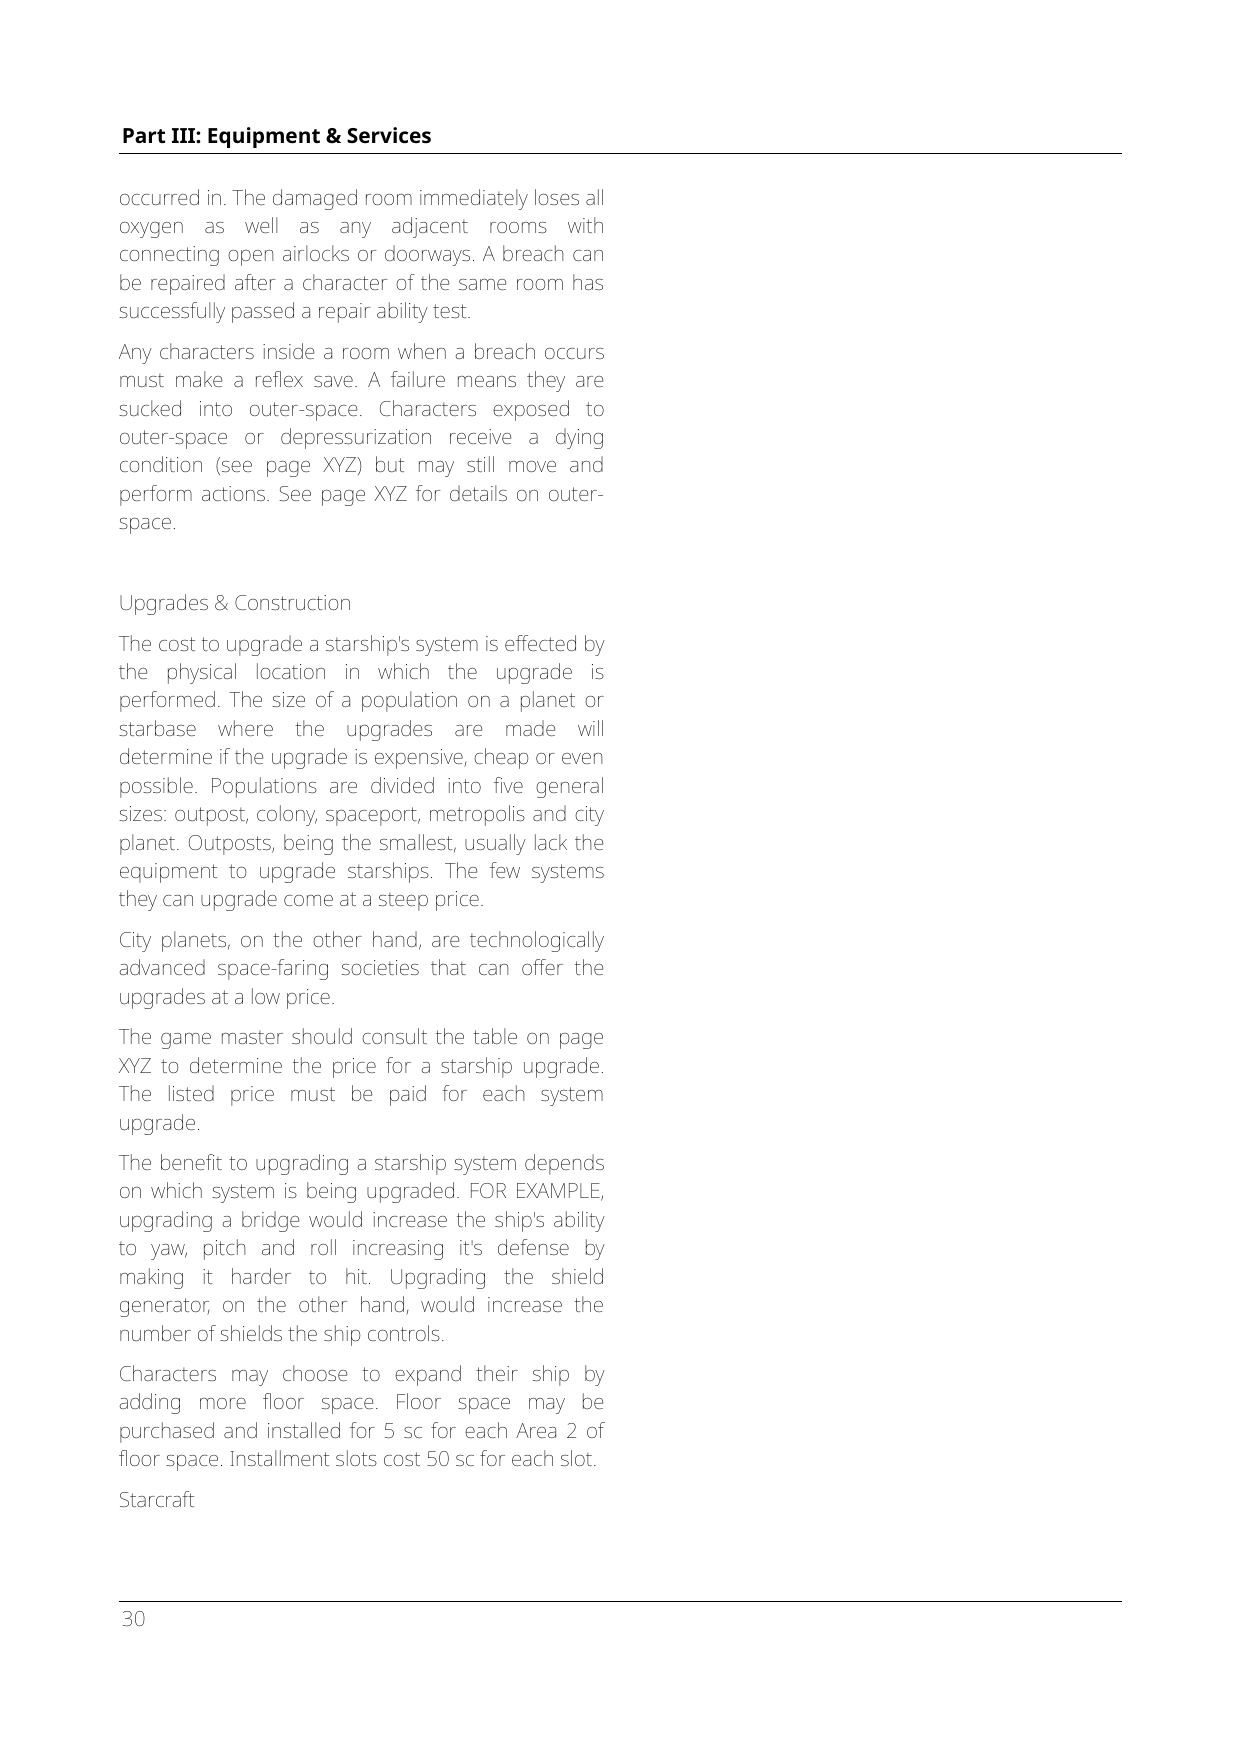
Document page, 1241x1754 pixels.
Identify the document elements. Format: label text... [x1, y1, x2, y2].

text The game master should consult the table on page XYZ to determine the price for a starship upgrade. The listed price must be paid for each system upgrade. [118, 1022, 605, 1136]
text The cost to upgrade a starship's system is effected by the physical location in which the upgrade is performed. The size of a population on a planet or starbase where the upgrades are made will determine if the upgrade is expensive, cheap or even possible. Populations are divided into five general sizes: outpost, colony, spaceport, metropolis and city planet. Outposts, being the smallest, usually lack the equipment to upgrade starships. The few systems they can upgrade come at a steep price. [118, 629, 605, 913]
text Upgrades & Construction [118, 588, 605, 617]
text occurred in. The damaged room immediately loses all oxygen as well as any adjacent rooms with connecting open airlocks or doorways. A breach can be repaired after a character of the same room has successfully passed a repair ability test. [118, 183, 605, 325]
text City planets, on the other hand, are technologically advanced space-faring societies that can offer the upgrades at a low price. [118, 925, 605, 1010]
text Characters may choose to expand their ship by adding more floor space. Floor space may be purchased and installed for 5 sc for each Area 2 of floor space. Installment slots cost 50 sc for each slot. [118, 1359, 605, 1473]
text The benefit to upgrading a starship system depends on which system is being upgraded. FOR EXAMPLE, upgrading a bridge would increase the ship's ability to yaw, pitch and roll increasing it's defense by making it harder to hit. Upgrading the shield generator, on the other hand, would increase the number of shields the ship controls. [118, 1148, 605, 1347]
text Starcraft [118, 1485, 605, 1513]
text Any characters inside a room when a breach occurs must make a reflex save. A failure means they are sucked into outer-space. Characters exposed to outer-space or depressurization receive a dying condition (see page XYZ) but may still move and perform actions. See page XYZ for details on outer-space. [118, 337, 605, 536]
